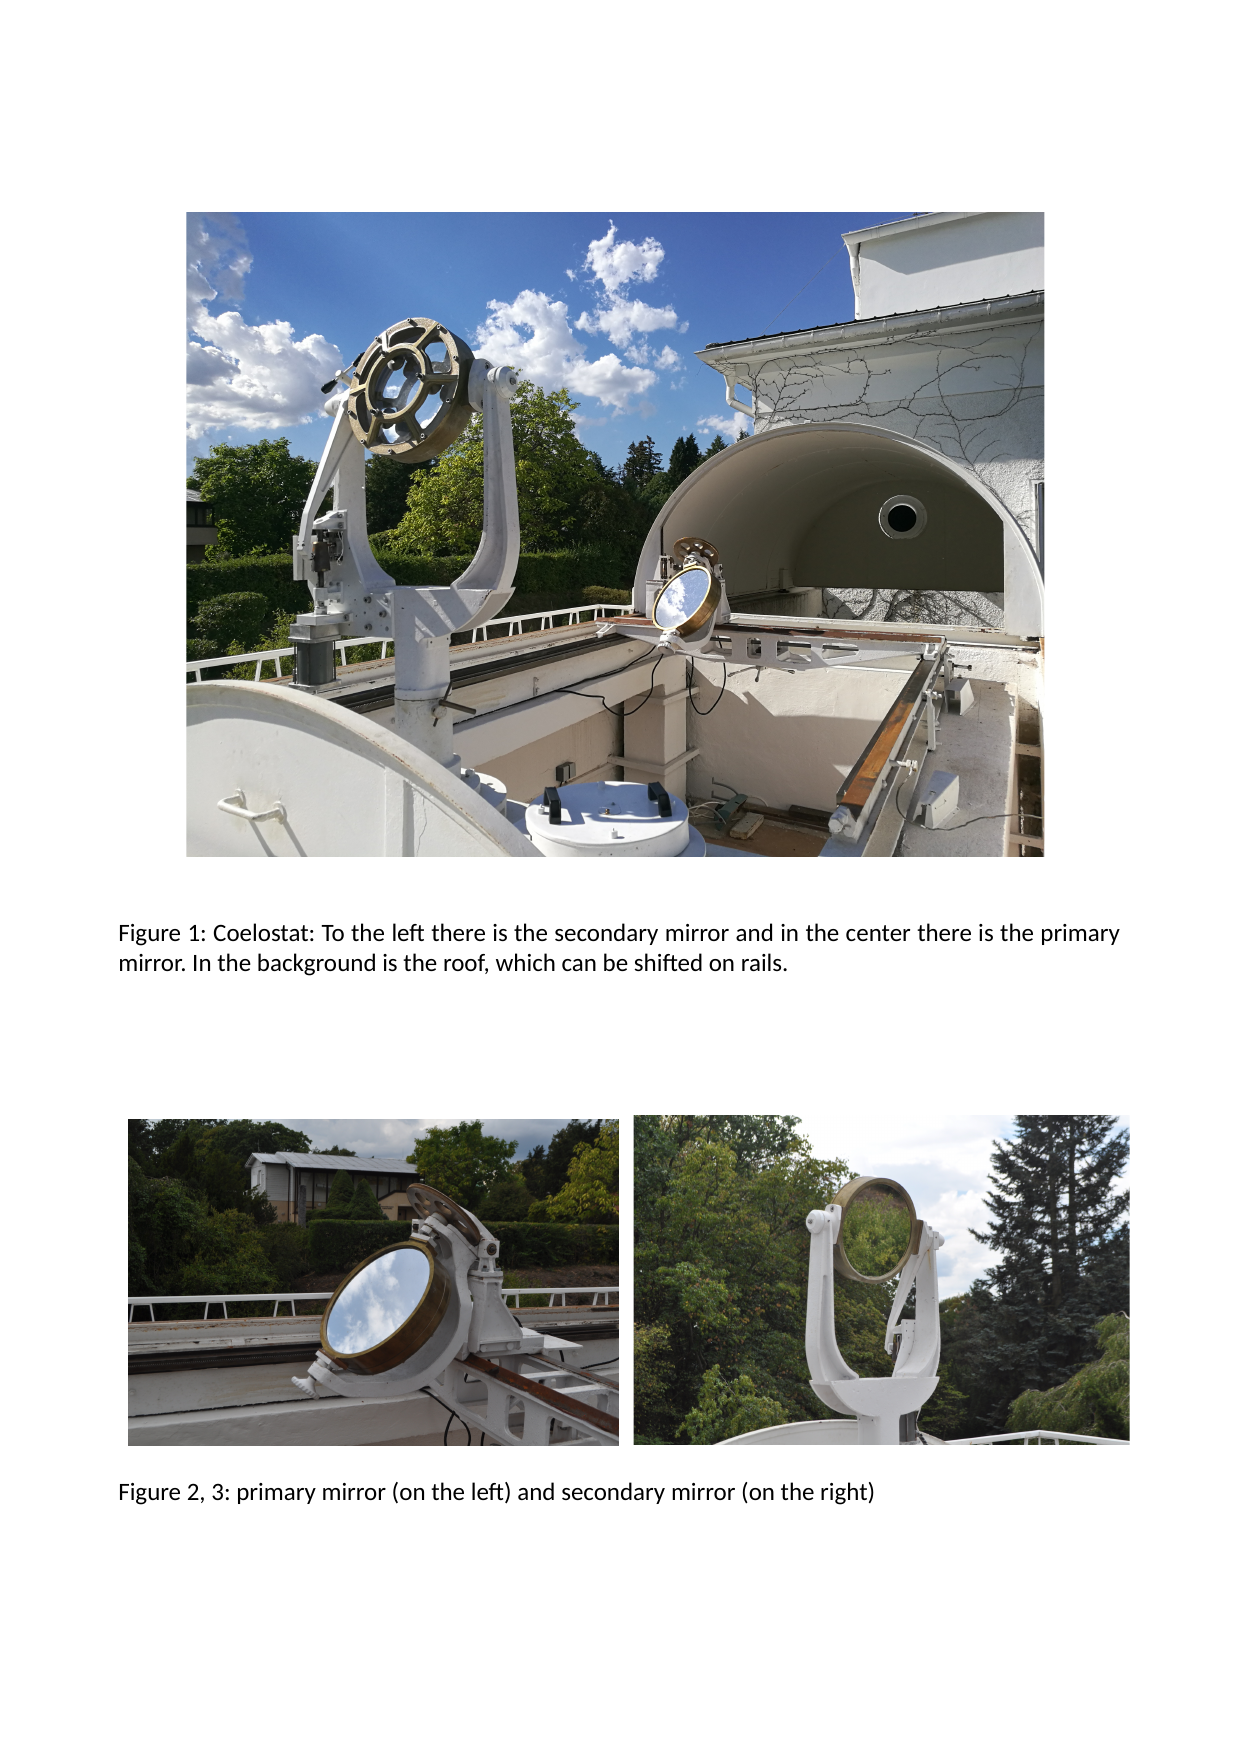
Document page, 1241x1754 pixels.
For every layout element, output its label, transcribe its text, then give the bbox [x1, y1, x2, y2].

text Figure 1: Coelostat: To the left there is the secondary mirror and in the center there is the primary mirror. In the background is the roof, which can be shifted on rails. [118, 917, 1122, 978]
picture [633, 1115, 1130, 1445]
picture [128, 1119, 619, 1446]
text Figure 2, 3: primary mirror (on the left) and secondary mirror (on the right) [118, 1476, 1122, 1507]
picture [186, 212, 1045, 857]
